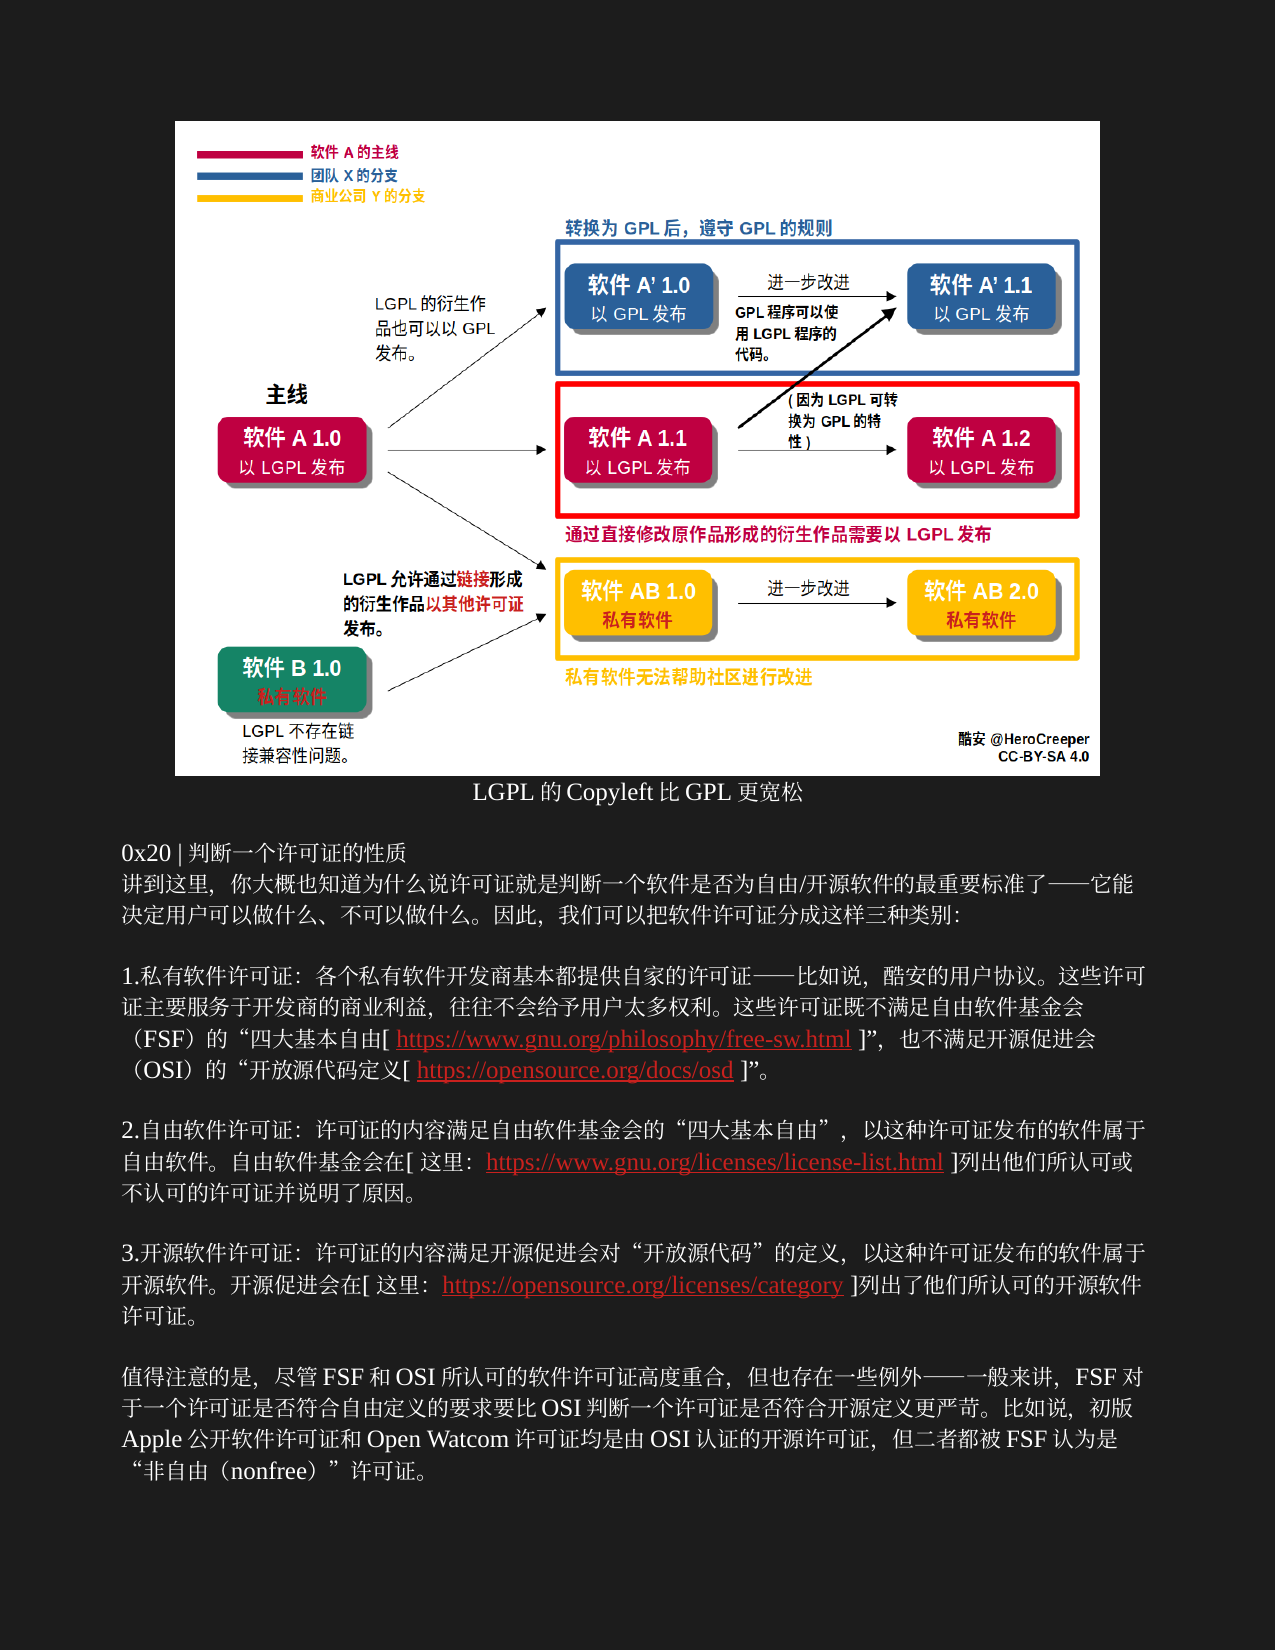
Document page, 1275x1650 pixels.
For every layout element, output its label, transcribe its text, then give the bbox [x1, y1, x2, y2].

text 2.自由软件许可证：许可证的内容满足自由软件基金会的“四大基本自由”，以这种许可证发布的软件属于自由软件。自由软件基金会在[ 这里：https://www.gnu.org/licenses/license-list.html ]列出他们所认可或不认可的许可证并说明了原因。 [121, 1113, 1154, 1208]
picture [175, 121, 1100, 776]
text LGPL的Copyleft比GPL更宽松 [121, 121, 1154, 807]
text 讲到这里，你大概也知道为什么说许可证就是判断一个软件是否为自由/开源软件的最重要标准了——它能决定用户可以做什么、不可以做什么。因此，我们可以把软件许可证分成这样三种类别： [121, 867, 1154, 930]
text 值得注意的是，尽管FSF和OSI所认可的软件许可证高度重合，但也存在一些例外——一般来讲，FSF对于一个许可证是否符合自由定义的要求要比OSI判断一个许可证是否符合开源定义更严苛。比如说，初版Apple公开软件许可证和Open Watcom许可证均是由OSI认证的开源许可证，但二者都被FSF认为是“非自由（nonfree）”许可证。 [121, 1360, 1154, 1486]
text 1.私有软件许可证：各个私有软件开发商基本都提供自家的许可证——比如说，酷安的用户协议。这些许可证主要服务于开发商的商业利益，往往不会给予用户太多权利。这些许可证既不满足自由软件基金会（FSF）的“四大基本自由[ https://www.gnu.org/philosophy/free-sw.html ]”，也不满足开源促进会（OSI）的“开放源代码定义[ https://opensource.org/docs/osd ]”。 [121, 959, 1154, 1085]
text 0x20 | 判断一个许可证的性质 [121, 836, 1154, 867]
text 3.开源软件许可证：许可证的内容满足开源促进会对“开放源代码”的定义，以这种许可证发布的软件属于开源软件。开源促进会在[ 这里：https://opensource.org/licenses/category ]列出了他们所认可的开源软件许可证。 [121, 1237, 1154, 1331]
